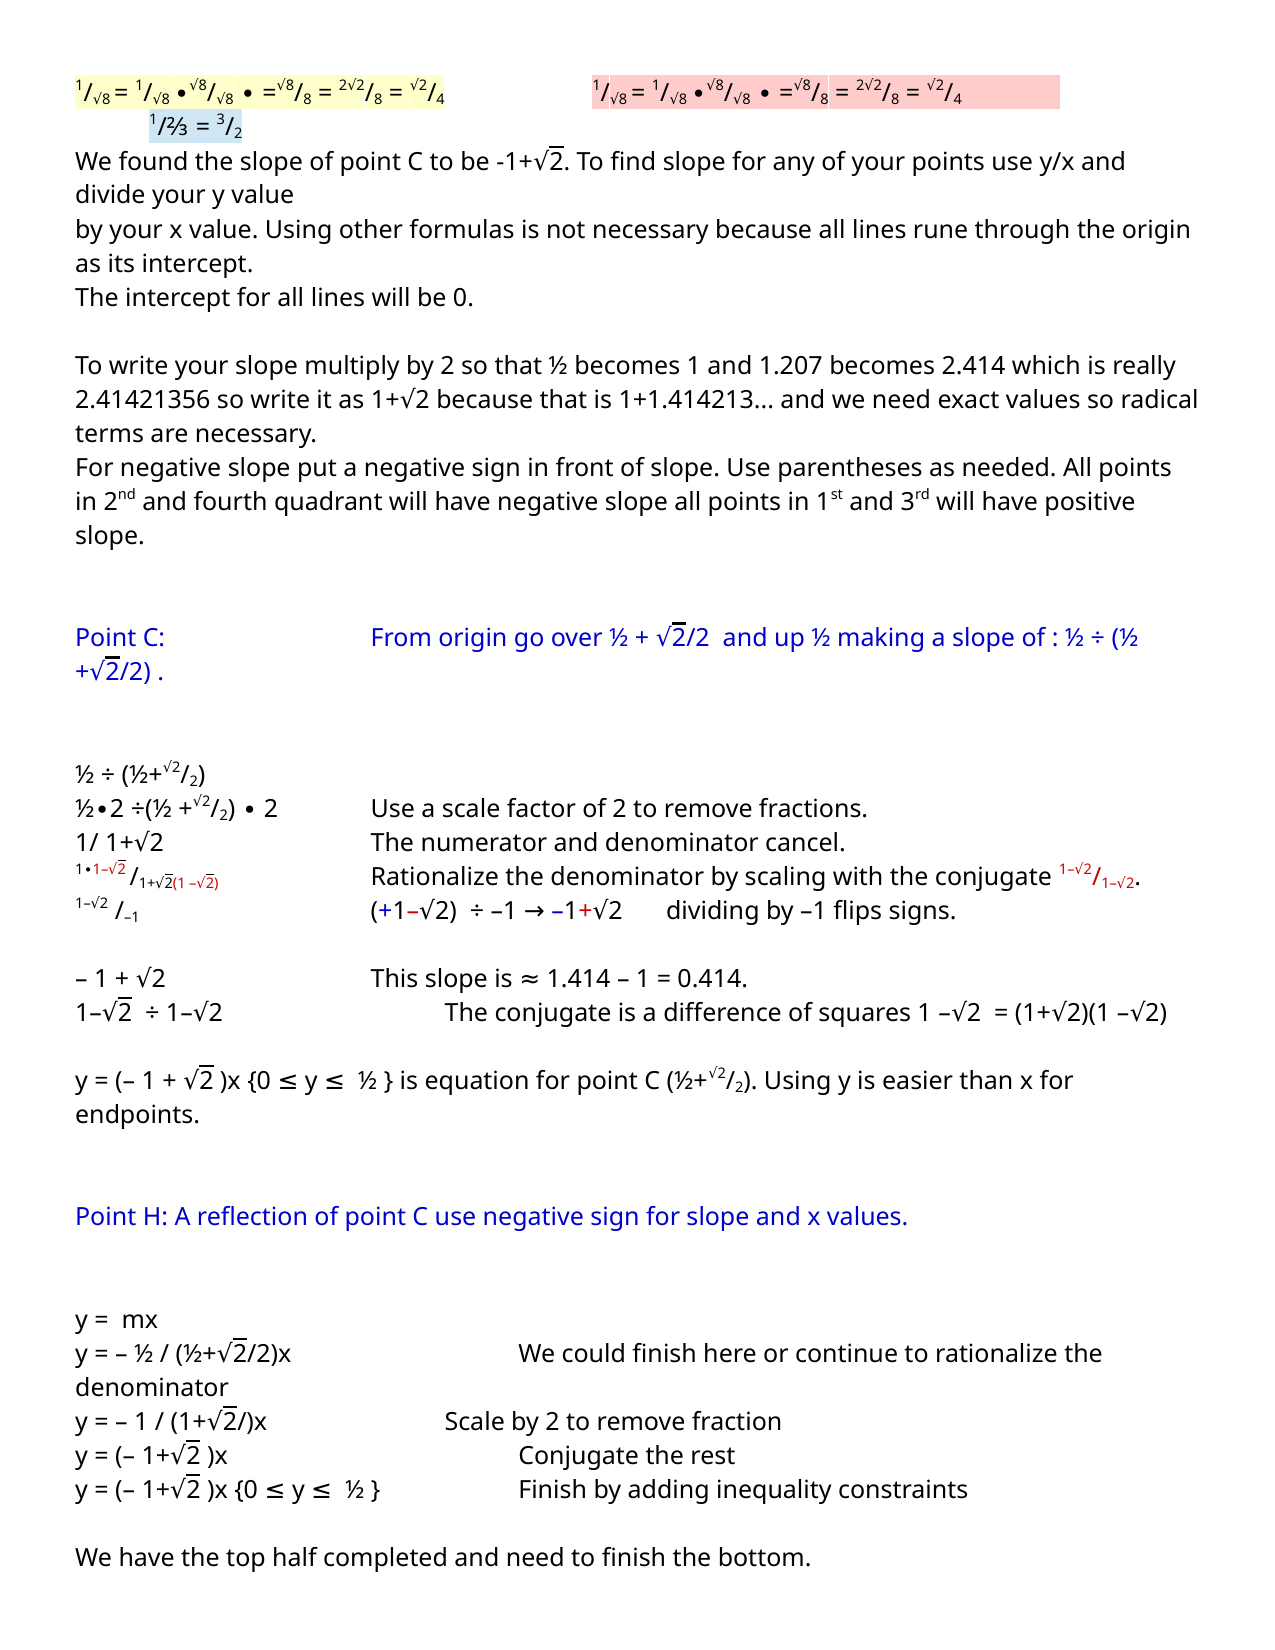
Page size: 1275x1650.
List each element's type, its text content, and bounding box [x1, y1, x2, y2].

text ½∙2 ÷(½ +√2/2) ∙ 2 Use a scale factor of 2 to remove fractions. [75, 790, 1200, 824]
text 1–√2 ÷ 1–√2 The conjugate is a difference of squares 1 –√2 = (1+√2)(1 –√2) [75, 995, 1200, 1029]
text 1∙1–√2 /1+√2(1 –√2) Rationalize the denominator by scaling with the conjugate 1–√2/1–√2. [75, 858, 1200, 892]
text We have the top half completed and need to finish the bottom. [75, 1540, 1200, 1574]
text y = mx [75, 1301, 1200, 1335]
text The intercept for all lines will be 0. [75, 279, 1200, 313]
text 1/ 1+√2 The numerator and denominator cancel. [75, 824, 1200, 858]
text y = – ½ / (½+√2/2)x We could finish here or continue to rationalize the denominator [75, 1335, 1200, 1403]
text We found the slope of point C to be -1+√2. To find slope for any of your points use y/x and divide your y value [75, 143, 1200, 211]
text y = – 1 / (1+√2/)x Scale by 2 to remove fraction [75, 1403, 1200, 1437]
text For negative slope put a negative sign in front of slope. Use parentheses as needed. All points in 2nd and fourth quadrant will have negative slope all points in 1st and 3rd will have positive slope. [75, 450, 1200, 552]
text y = (– 1+√2 )x Conjugate the rest [75, 1437, 1200, 1472]
text Point C: From origin go over ½ + √2/2 and up ½ making a slope of : ½ ÷ (½ +√2/2) . [75, 620, 1200, 688]
text y = (– 1 + √2 )x {0 ≤ y ≤ ½ } is equation for point C (½+√2/2). Using y is easier than x for endpoints. [75, 1063, 1200, 1131]
text by your x value. Using other formulas is not necessary because all lines rune through the origin as its intercept. [75, 211, 1200, 279]
text 1/√8 = 1/√8 ∙√8/√8 ∙ =√8/8 = 2√2/8 = √2/4 1/√8 = 1/√8 ∙√8/√8 ∙ =√8/8 = 2√2/8 = √2/4 1/⅔ = 3/2 [75, 75, 1200, 143]
text 1–√2 /–1 (+1–√2) ÷ –1 → –1+√2 dividing by –1 flips signs. [75, 892, 1200, 961]
text Point H: A reflection of point C use negative sign for slope and x values. [75, 1199, 1200, 1233]
text To write your slope multiply by 2 so that ½ becomes 1 and 1.207 becomes 2.414 which is really 2.41421356 so write it as 1+√2 because that is 1+1.414213... and we need exact values so radical terms are necessary. [75, 347, 1200, 450]
text y = (– 1+√2 )x {0 ≤ y ≤ ½ } Finish by adding inequality constraints [75, 1472, 1200, 1506]
text ½ ÷ (½+√2/2) [75, 756, 1200, 790]
text – 1 + √2 This slope is ≈ 1.414 – 1 = 0.414. [75, 961, 1200, 995]
